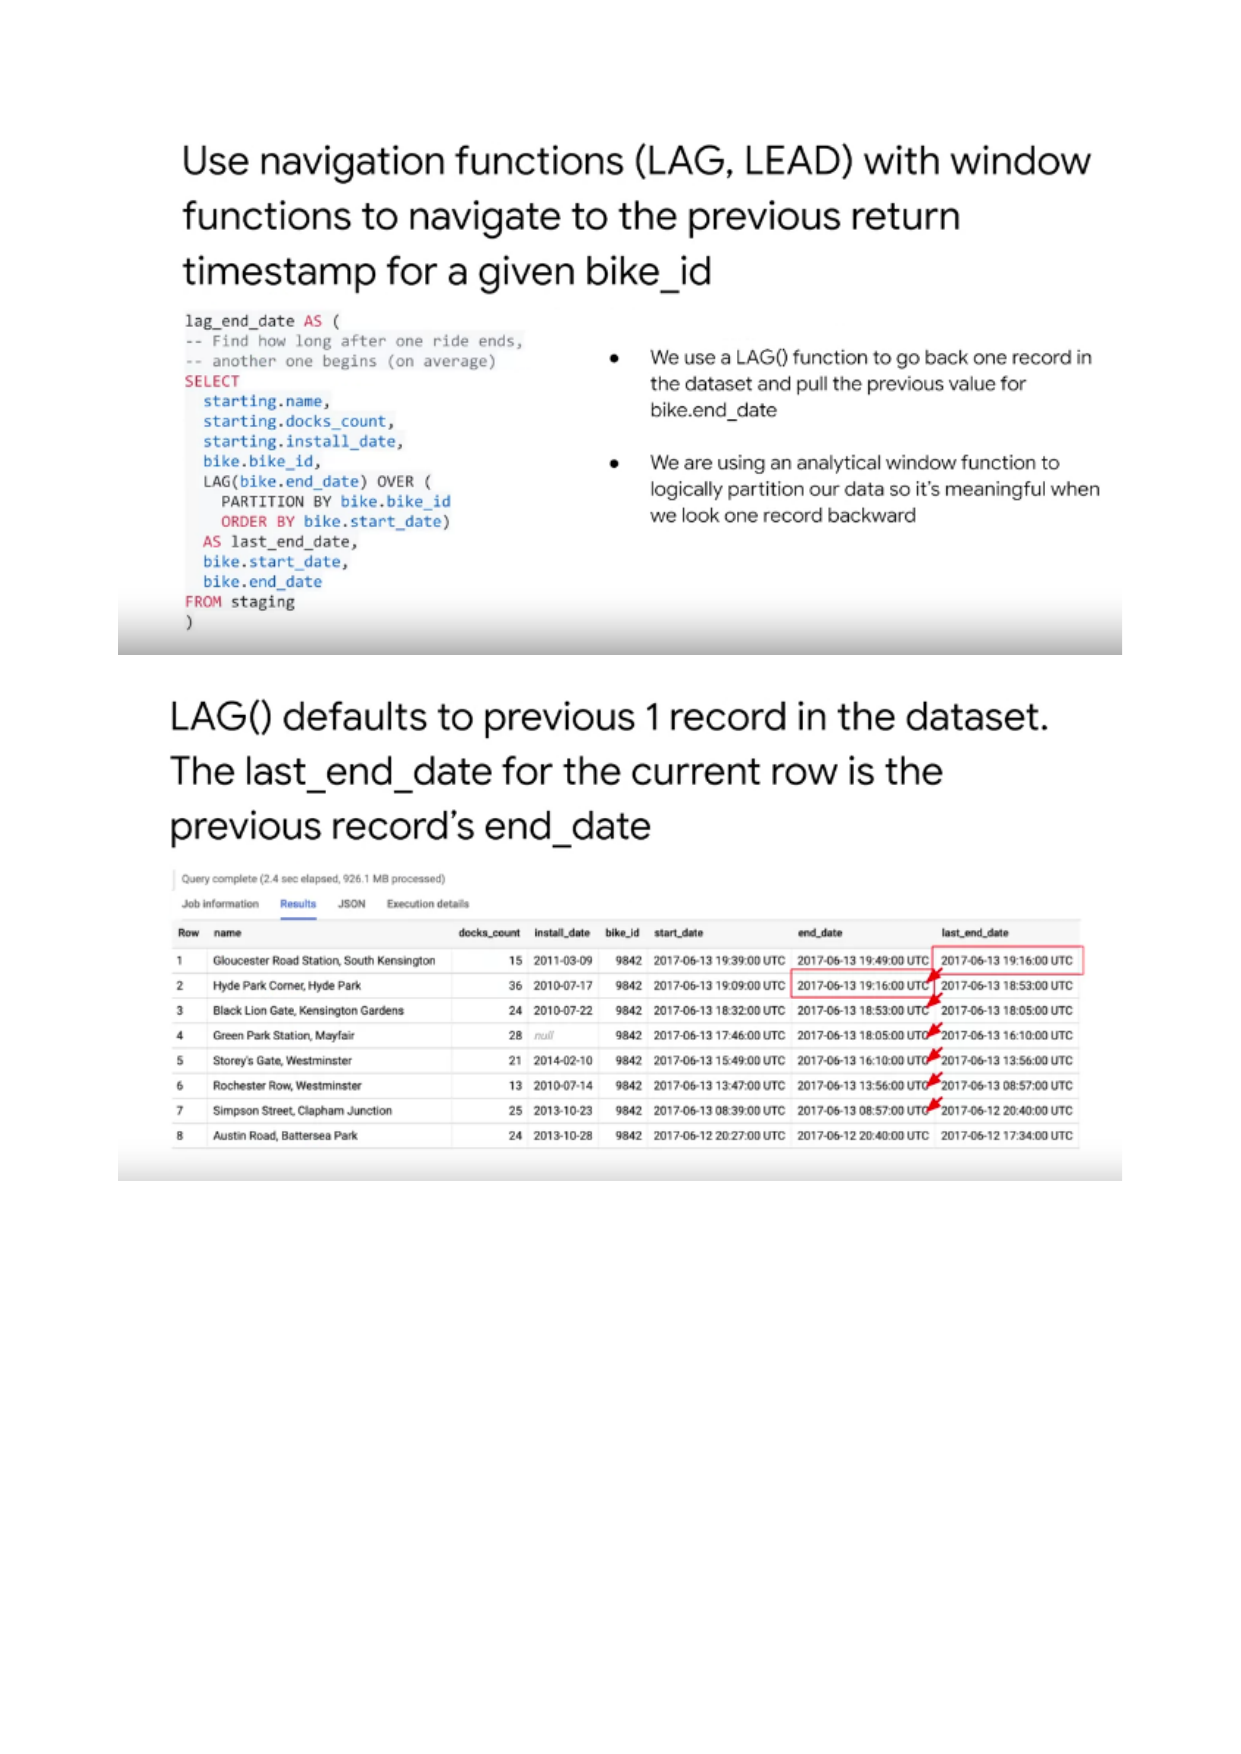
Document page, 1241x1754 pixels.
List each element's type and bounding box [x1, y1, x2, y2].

picture [118, 683, 1123, 1181]
picture [118, 118, 1123, 655]
